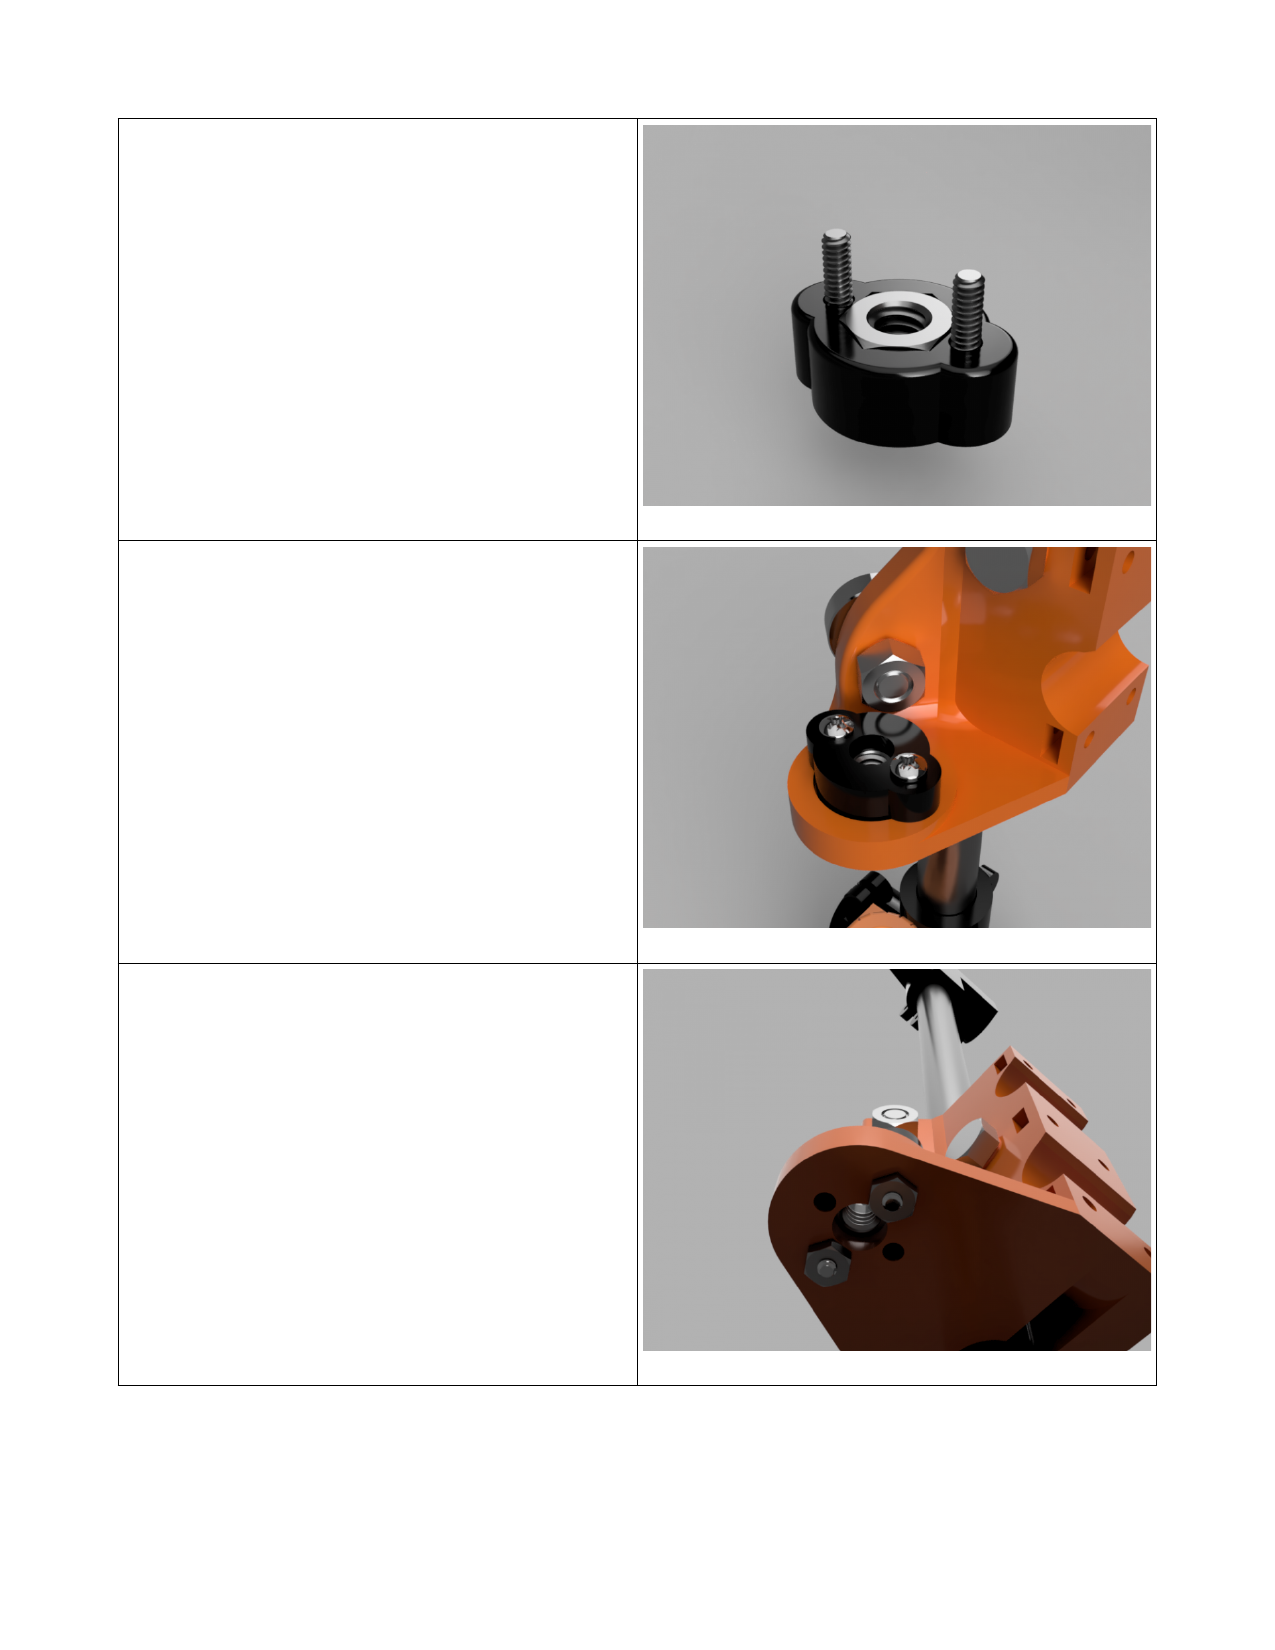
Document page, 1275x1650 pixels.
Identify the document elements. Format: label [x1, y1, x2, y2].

table_cell [638, 541, 1156, 962]
table_cell [119, 119, 637, 540]
table_cell [638, 119, 1156, 540]
picture [643, 125, 1152, 506]
picture [643, 547, 1152, 928]
table_cell [119, 541, 637, 962]
picture [643, 969, 1152, 1351]
table_cell [638, 964, 1156, 1385]
table_cell [119, 964, 637, 1385]
